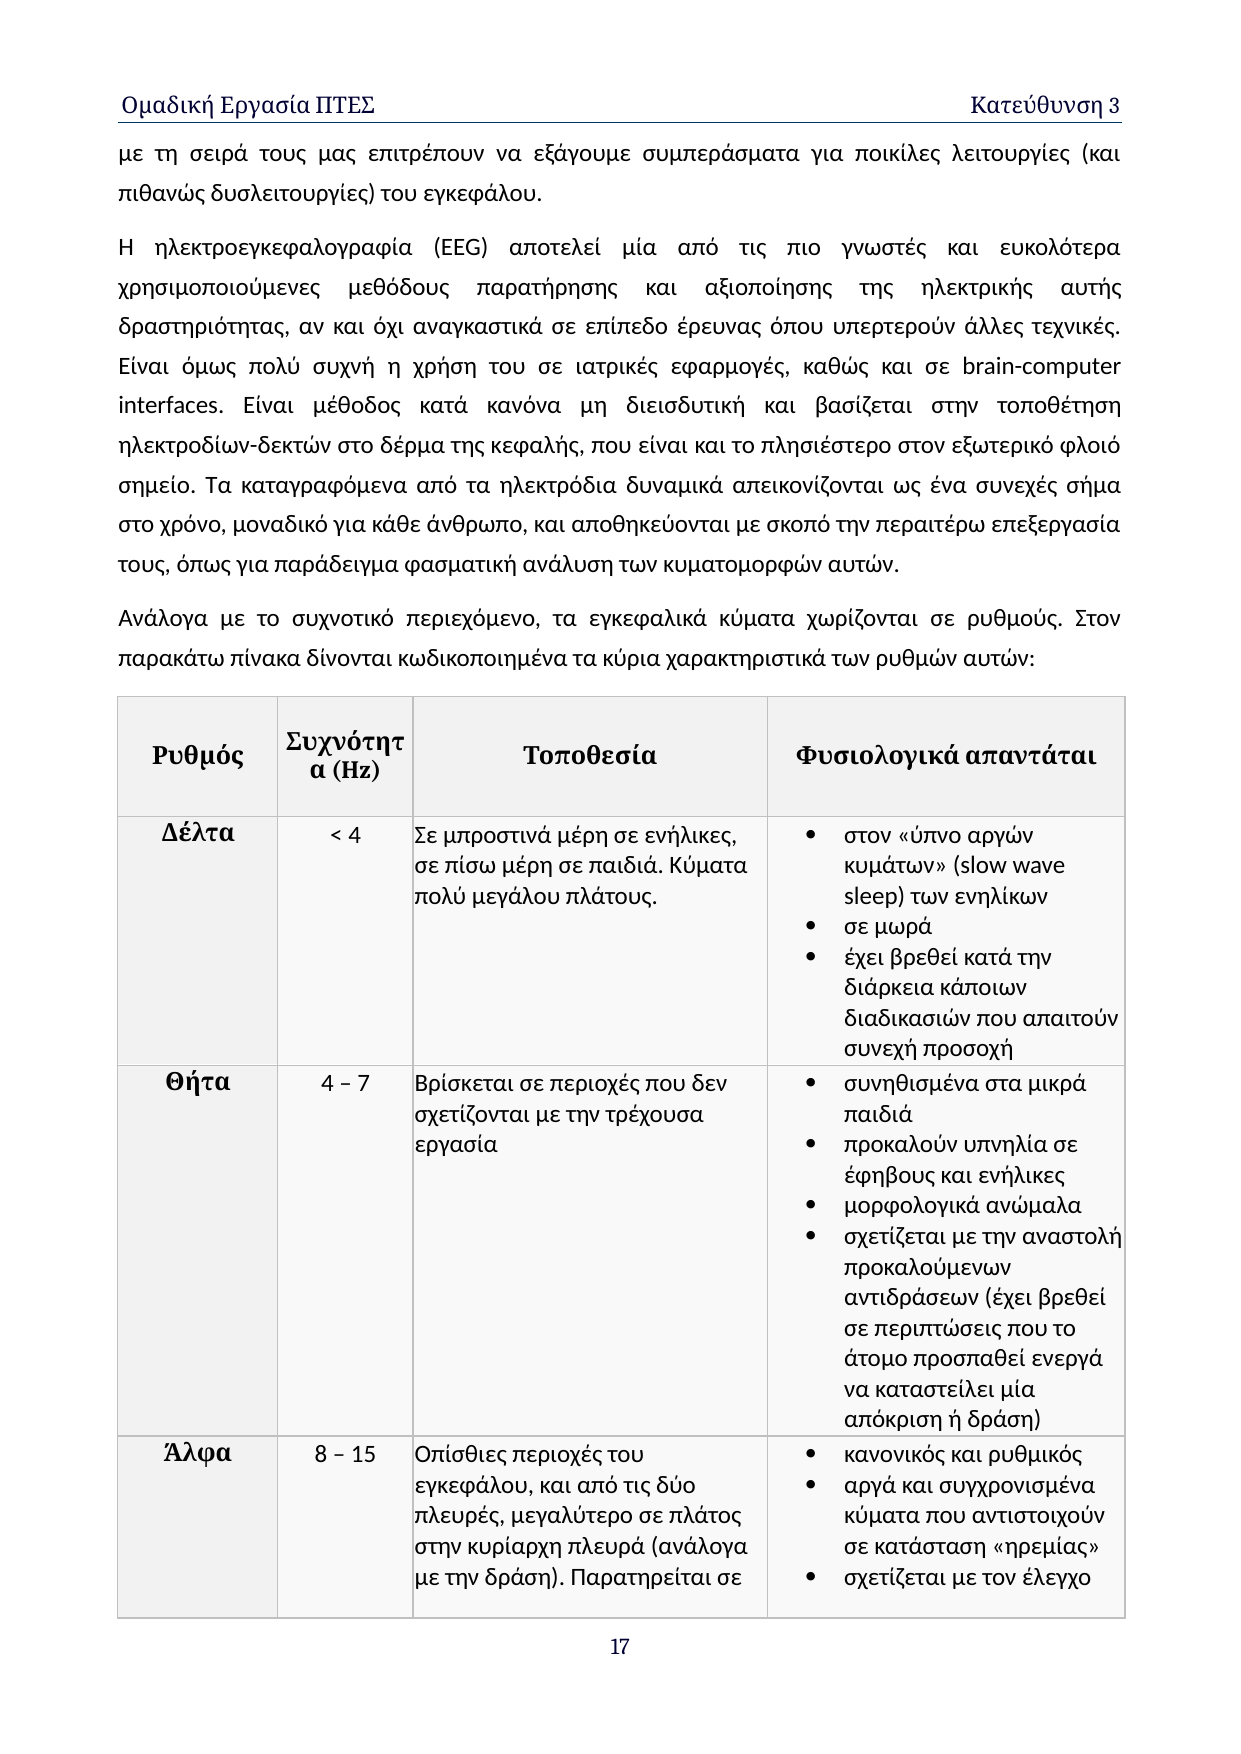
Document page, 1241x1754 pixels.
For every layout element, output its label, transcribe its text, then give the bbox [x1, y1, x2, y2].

table_cell Βρίσκεται σε περιοχές που δεν σχετίζονται με την τρέχουσα εργασία [414, 1066, 767, 1435]
table_cell 8 – 15 [278, 1437, 412, 1617]
table_cell Θήτα [118, 1066, 277, 1435]
table_header Ρυθμός [118, 697, 277, 816]
table_cell στον «ύπνο αργών κυμάτων» (slow wave sleep) των ενηλίκων σε μωρά έχει βρεθεί κατά την διάρκεια κάποιων διαδικασιών που απαιτούν συνεχή προσοχή [768, 817, 1124, 1064]
table_header Φυσιολογικά απαντάται [768, 697, 1124, 816]
table_cell Οπίσθιες περιοχές του εγκεφάλου, και από τις δύο πλευρές, μεγαλύτερο σε πλάτος στην κυρίαρχη πλευρά (ανάλογα με την δράση). Παρατηρείται σε [414, 1437, 767, 1617]
table_header Συχνότητα (Hz) [278, 697, 412, 816]
table_cell Σε μπροστινά μέρη σε ενήλικες, σε πίσω μέρη σε παιδιά. Κύματα πολύ μεγάλου πλάτους. [414, 817, 767, 1064]
table_cell < 4 [278, 817, 412, 1064]
text με τη σειρά τους μας επιτρέπουν να εξάγουμε συμπεράσματα για ποικίλες λειτουργίες (και πιθανώς δυσλειτουργίες) του εγκεφάλου. [118, 137, 1122, 208]
table_cell συνηθισμένα στα μικρά παιδιά προκαλούν υπνηλία σε έφηβους και ενήλικες μορφολογικά ανώμαλα σχετίζεται με την αναστολή προκαλούμενων αντιδράσεων (έχει βρεθεί σε περιπτώσεις που το άτομο προσπαθεί ενεργά να καταστείλει μία απόκριση ή δράση) [768, 1066, 1124, 1435]
text Η ηλεκτροεγκεφαλογραφία (EEG) αποτελεί μία από τις πιο γνωστές και ευκολότερα χρησιμοποιούμενες μεθόδους παρατήρησης και αξιοποίησης της ηλεκτρικής αυτής δραστηριότητας, αν και όχι αναγκαστικά σε επίπεδο έρευνας όπου υπερτερούν άλλες τεχνικές. Είναι όμως πολύ συχνή η χρήση του σε ιατρικές εφαρμογές, καθώς και σε brain-computer interfaces. Είναι μέθοδος κατά κανόνα μη διεισδυτική και βασίζεται στην τοποθέτηση ηλεκτροδίων-δεκτών στο δέρμα της κεφαλής, που είναι και το πλησιέστερο στον εξωτερικό φλοιό σημείο. Τα καταγραφόμενα από τα ηλεκτρόδια δυναμικά απεικονίζονται ως ένα συνεχές σήμα στο χρόνο, μοναδικό για κάθε άνθρωπο, και αποθηκεύονται με σκοπό την περαιτέρω επεξεργασία τους, όπως για παράδειγμα φασματική ανάλυση των κυματομορφών αυτών. [118, 231, 1122, 578]
table_cell Δέλτα [118, 817, 277, 1064]
text Ανάλογα με το συχνοτικό περιεχόμενο, τα εγκεφαλικά κύματα χωρίζονται σε ρυθμούς. Στον παρακάτω πίνακα δίνονται κωδικοποιημένα τα κύρια χαρακτηριστικά των ρυθμών αυτών: [118, 602, 1122, 672]
table_cell κανονικός και ρυθμικός αργά και συγχρονισμένα κύματα που αντιστοιχούν σε κατάσταση «ηρεμίας» σχετίζεται με τον έλεγχο [768, 1437, 1124, 1617]
table_header Τοποθεσία [414, 697, 767, 816]
table_cell 4 – 7 [278, 1066, 412, 1435]
table_cell Άλφα [118, 1437, 277, 1617]
